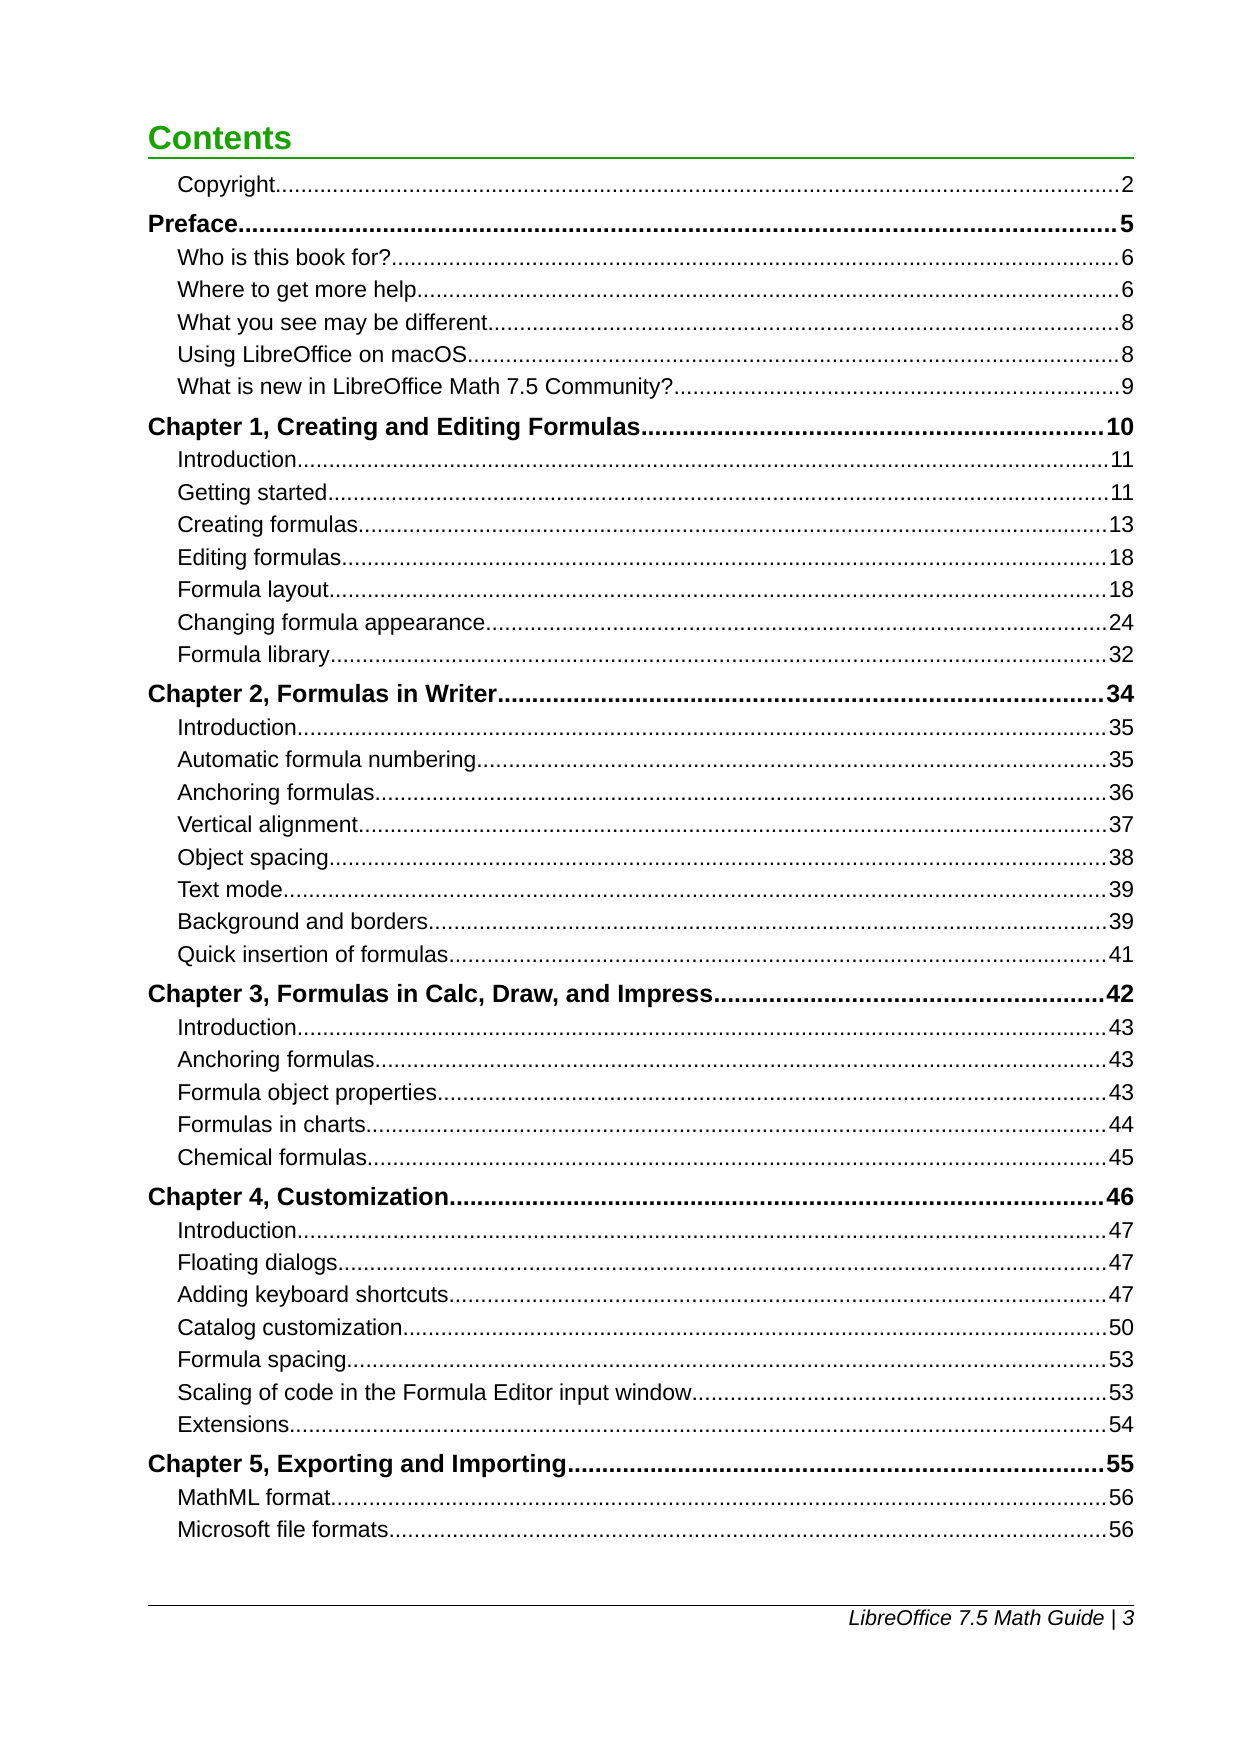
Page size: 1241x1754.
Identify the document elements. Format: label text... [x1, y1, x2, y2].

text Text mode 39 [177, 876, 1134, 902]
text What you see may be different 8 [177, 308, 1134, 335]
text Copyright 2 [177, 171, 1134, 197]
text Introduction 47 [177, 1217, 1134, 1243]
text Scaling of code in the Formula Editor input window 53 [177, 1378, 1134, 1405]
subtitle Contents [148, 118, 1134, 157]
text Anchoring formulas 43 [177, 1046, 1134, 1073]
text Introduction 35 [177, 714, 1134, 740]
text Chapter 4, Customization 46 [148, 1182, 1134, 1211]
text Chapter 1, Creating and Editing Formulas 10 [148, 412, 1134, 440]
text Who is this book for? 6 [177, 244, 1134, 270]
text Chapter 3, Formulas in Calc, Draw, and Impress 42 [148, 979, 1134, 1008]
text What is new in LibreOffice Math 7.5 Community? 9 [177, 373, 1134, 400]
text Preface 5 [148, 209, 1134, 238]
text Adding keyboard shortcuts 47 [177, 1281, 1134, 1308]
text Extensions 54 [177, 1411, 1134, 1437]
text Changing formula appearance 24 [177, 608, 1134, 635]
text Formulas in charts 44 [177, 1111, 1134, 1137]
text Floating dialogs 47 [177, 1249, 1134, 1275]
text Editing formulas 18 [177, 544, 1134, 570]
text Quick insertion of formulas 41 [177, 941, 1134, 967]
text Formula object properties 43 [177, 1079, 1134, 1105]
text Formula spacing 53 [177, 1346, 1134, 1372]
text Formula library 32 [177, 641, 1134, 667]
text Chapter 5, Exporting and Importing 55 [148, 1449, 1134, 1478]
text Formula layout 18 [177, 576, 1134, 602]
text Vertical alignment 37 [177, 811, 1134, 837]
text Catalog customization 50 [177, 1314, 1134, 1340]
text Using LibreOffice on macOS 8 [177, 341, 1134, 367]
text Introduction 11 [177, 446, 1134, 473]
text Creating formulas 13 [177, 511, 1134, 538]
text Anchoring formulas 36 [177, 779, 1134, 805]
text Automatic formula numbering 35 [177, 746, 1134, 773]
text Microsoft file formats 56 [177, 1516, 1134, 1543]
text Getting started 11 [177, 479, 1134, 505]
text Chapter 2, Formulas in Writer 34 [148, 679, 1134, 708]
text Background and borders 39 [177, 908, 1134, 935]
text Where to get more help 6 [177, 276, 1134, 302]
text Chemical formulas 45 [177, 1143, 1134, 1170]
text MathML format 56 [177, 1484, 1134, 1510]
text Introduction 43 [177, 1014, 1134, 1040]
text Object spacing 38 [177, 843, 1134, 870]
